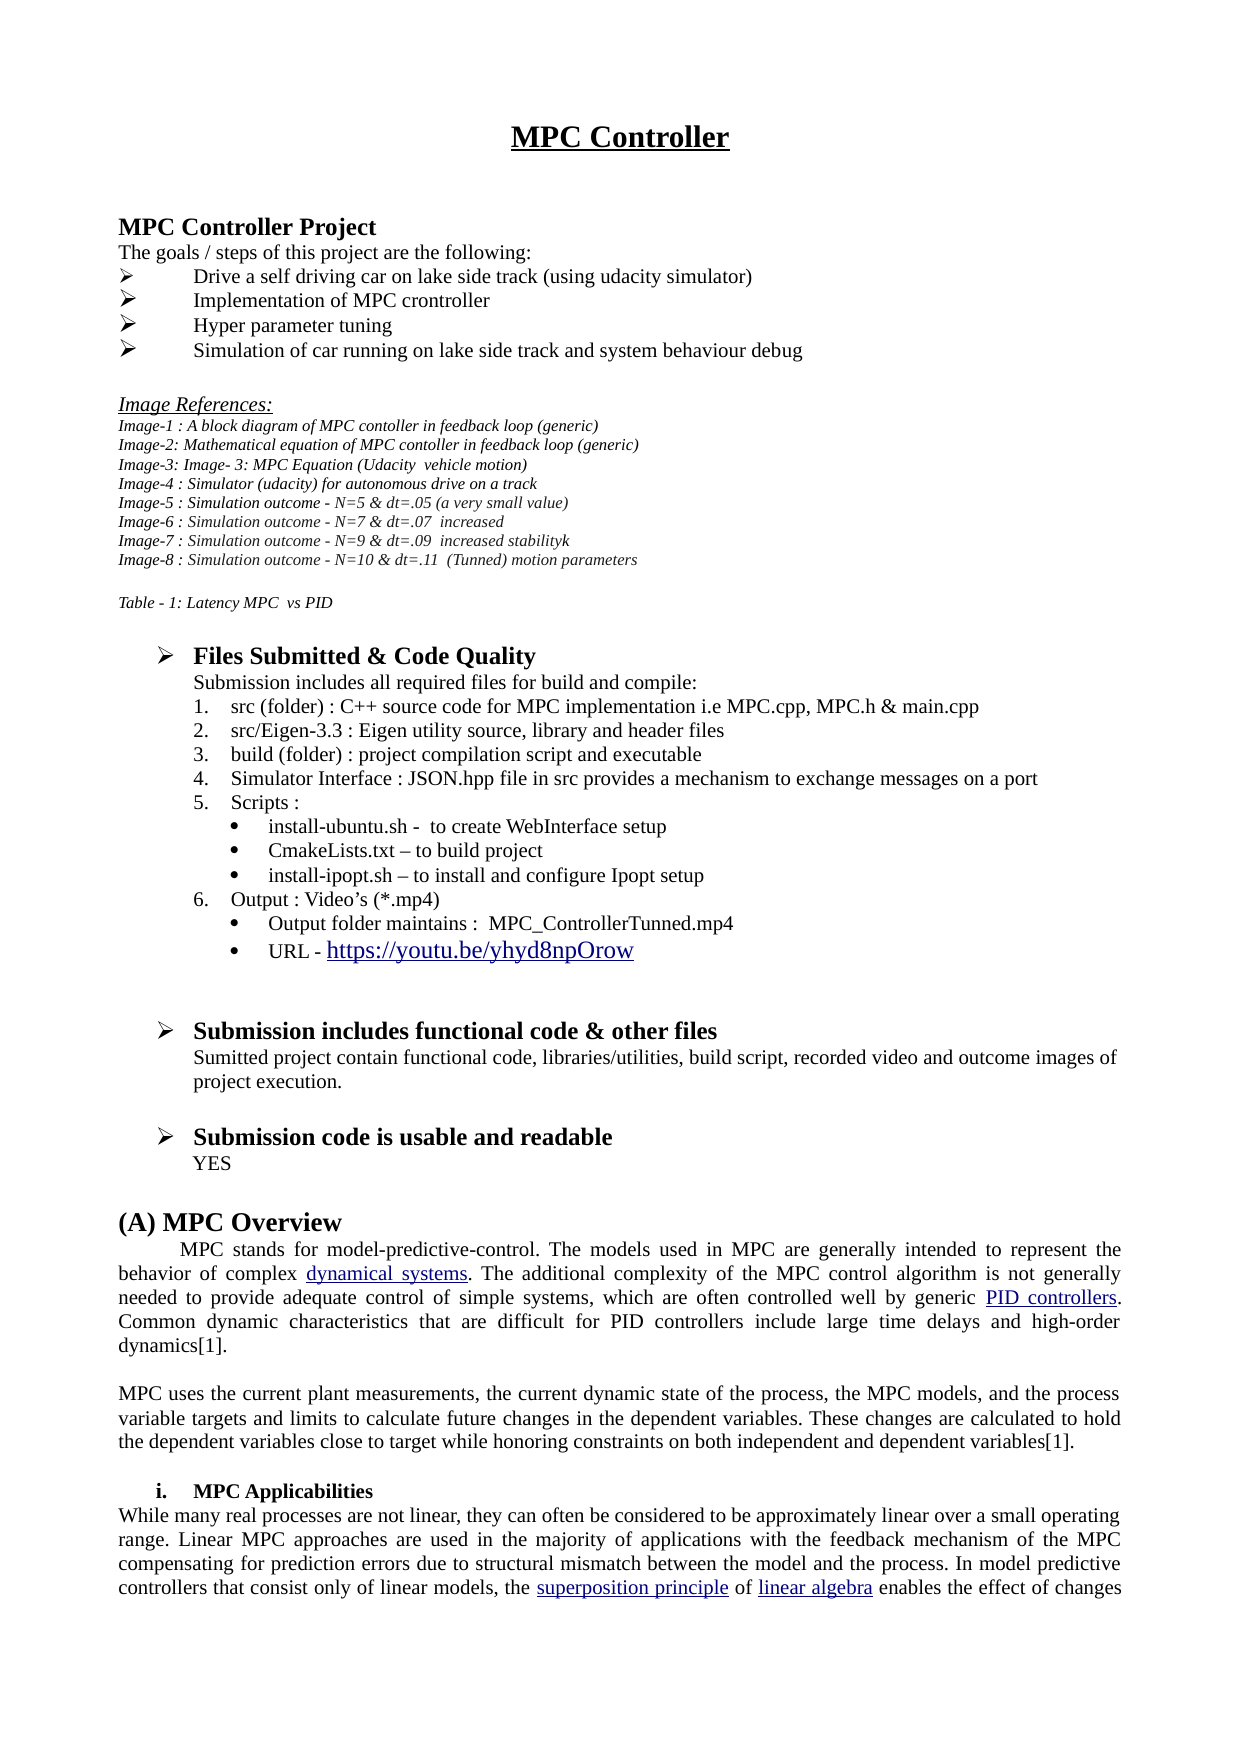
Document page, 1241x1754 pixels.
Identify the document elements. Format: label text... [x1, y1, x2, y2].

list Implementation of MPC crontroller [118, 288, 1122, 313]
text Image-2: Mathematical equation of MPC contoller in feedback loop (generic) [118, 435, 1122, 454]
text Image-7 : Simulation outcome - N=9 & dt=.09 increased stabilityk [118, 531, 1122, 550]
list Output folder maintains : MPC_ControllerTunned.mp4 [231, 911, 1122, 935]
list Simulation of car running on lake side track and system behaviour debug [118, 338, 1122, 363]
text Table - 1: Latency MPC vs PID [118, 593, 1122, 612]
text MPC Controller [118, 118, 1122, 154]
list Files Submitted & Code Quality [156, 641, 1122, 670]
list build (folder) : project compilation script and executable [193, 742, 1122, 766]
text (A) MPC Overview [118, 1206, 1122, 1237]
text Image-3: Image- 3: MPC Equation (Udacity vehicle motion) [118, 454, 1122, 473]
text Image-5 : Simulation outcome - N=5 & dt=.05 (a very small value) [118, 493, 1122, 512]
text Sumitted project contain functional code, libraries/utilities, build script, recorded video and outcome images of project execution. [193, 1045, 1122, 1093]
text MPC Controller Project [118, 212, 1122, 240]
list Hyper parameter tuning [118, 313, 1122, 338]
text The goals / steps of this project are the following: [118, 240, 1122, 264]
text Image-4 : Simulator (udacity) for autonomous drive on a track [118, 473, 1122, 493]
list Scripts : [193, 790, 1122, 814]
list MPC Applicabilities [156, 1478, 1122, 1503]
text Image-8 : Simulation outcome - N=10 & dt=.11 (Tunned) motion parameters [118, 550, 1122, 569]
list CmakeLists.txt – to build project [231, 838, 1122, 862]
text YES [192, 1151, 1122, 1175]
text Image-1 : A block diagram of MPC contoller in feedback loop (generic) [118, 416, 1122, 435]
text MPC uses the current plant measurements, the current dynamic state of the process, the MPC models, and the process variable targets and limits to calculate future changes in the dependent variables. These changes are calculated to hold the dependent variables close to target while honoring constraints on both independent and dependent variables[1]. [118, 1381, 1122, 1453]
text Image References: [118, 392, 1122, 416]
text While many real processes are not linear, they can often be considered to be approximately linear over a small operating range. Linear MPC approaches are used in the majority of applications with the feedback mechanism of the MPC compensating for prediction errors due to structural mismatch between the model and the process. In model predictive controllers that consist only of linear models, the superposition principle of linear algebra enables the effect of changes [118, 1503, 1122, 1599]
list Output : Video’s (*.mp4) [193, 887, 1122, 911]
list Submission code is usable and readable [156, 1122, 1122, 1151]
list src (folder) : C++ source code for MPC implementation i.e MPC.cpp, MPC.h & main.cpp [193, 694, 1122, 718]
text MPC stands for model-predictive-control. The models used in MPC are generally intended to represent the behavior of complex dynamical systems. The additional complexity of the MPC control algorithm is not generally needed to provide adequate control of simple systems, which are often controlled well by generic PID controllers. Common dynamic characteristics that are difficult for PID controllers include large time delays and high-order dynamics[1]. [118, 1237, 1122, 1357]
text Image-6 : Simulation outcome - N=7 & dt=.07 increased [118, 512, 1122, 531]
list Simulator Interface : JSON.hpp file in src provides a mechanism to exchange messages on a port [193, 766, 1122, 790]
list Drive a self driving car on lake side track (using udacity simulator) [118, 264, 1122, 288]
list URL - https://youtu.be/yhyd8npOrow [231, 935, 1122, 963]
text Submission includes all required files for build and compile: [193, 670, 1122, 694]
list Submission includes functional code & other files [156, 1016, 1122, 1045]
list src/Eigen-3.3 : Eigen utility source, library and header files [193, 718, 1122, 742]
list install-ipopt.sh – to install and configure Ipopt setup [231, 862, 1122, 887]
list install-ubuntu.sh - to create WebInterface setup [231, 814, 1122, 838]
